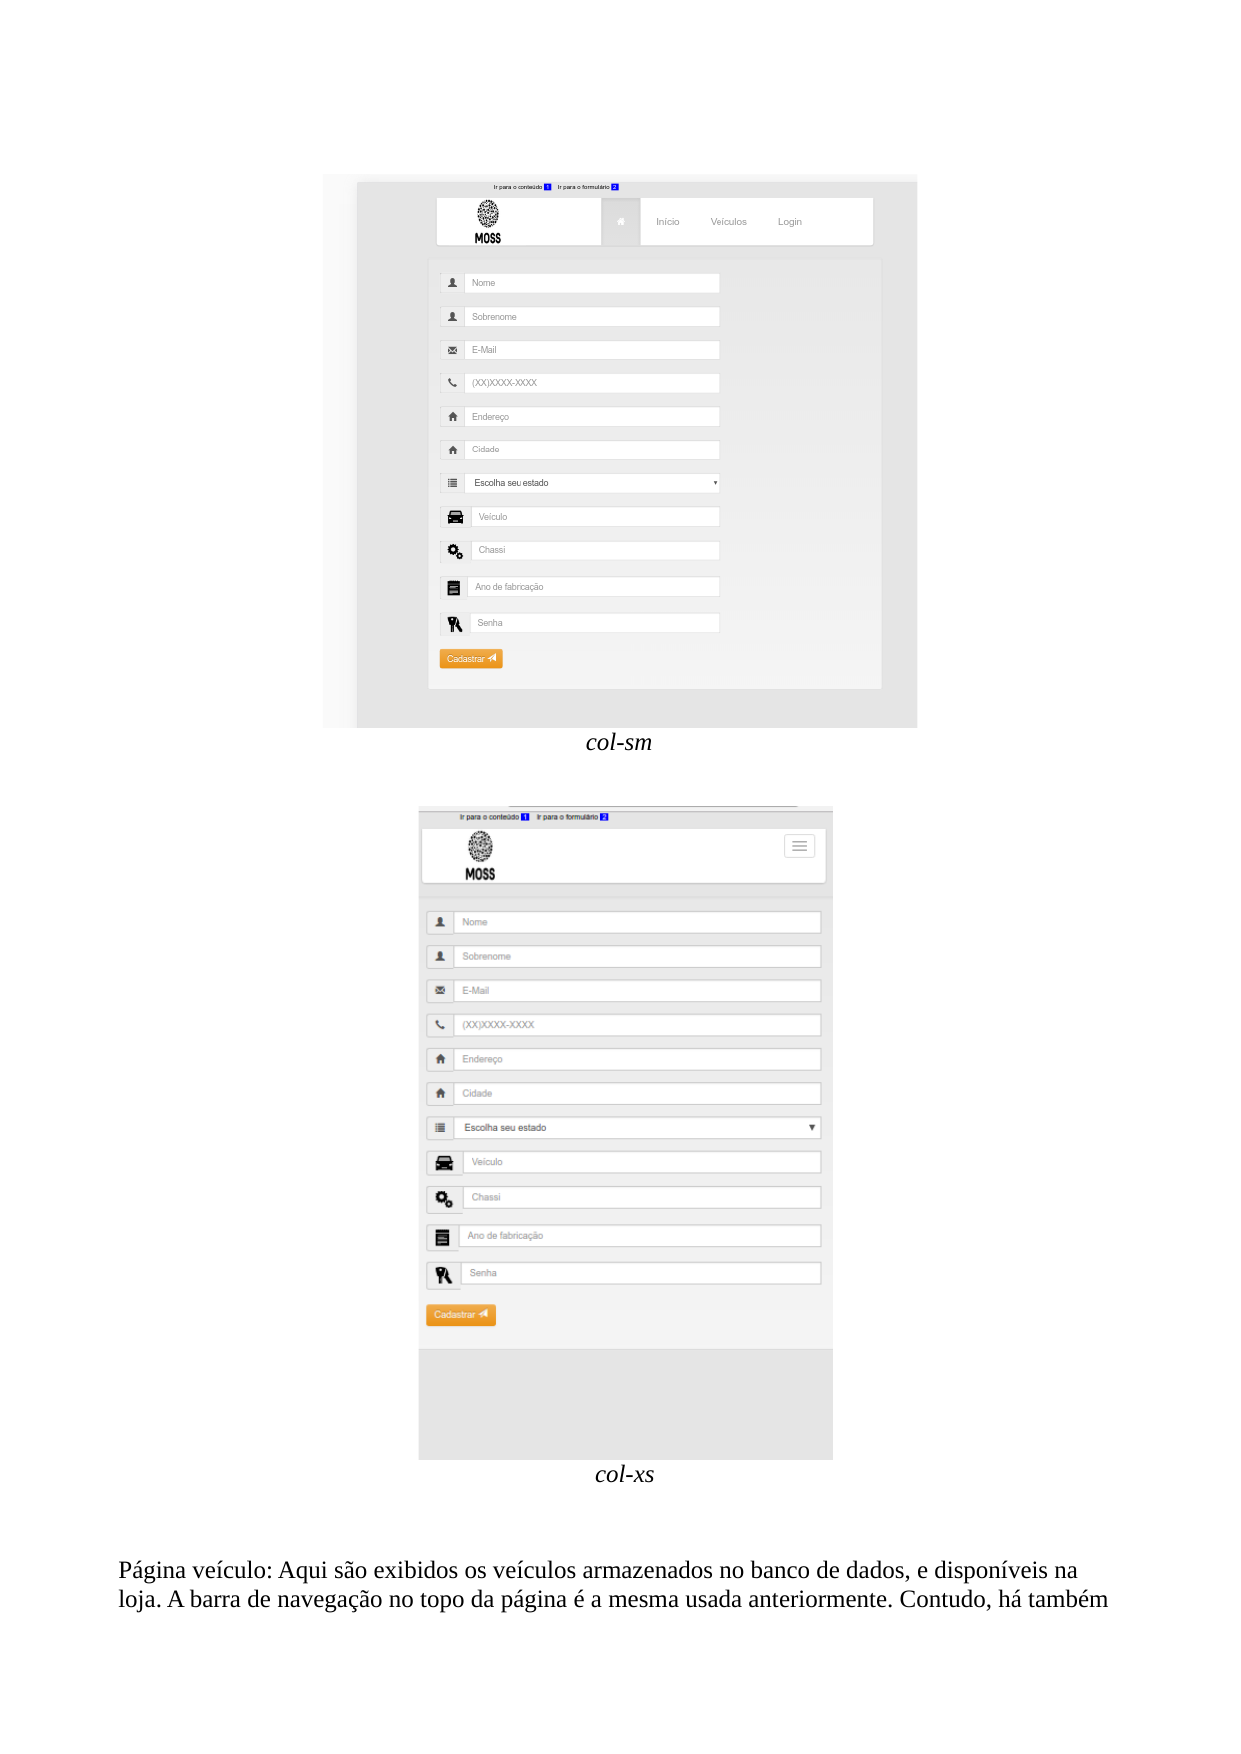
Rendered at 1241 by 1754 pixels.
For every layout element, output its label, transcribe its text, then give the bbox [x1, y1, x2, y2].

text col-sm [323, 728, 917, 756]
text col-xs [418, 1460, 833, 1488]
text Página veículo: Aqui são exibidos os veículos armazenados no banco de dados, e disponíveis na loja. A barra de navegação no topo da página é a mesma usada anteriormente. Contudo, há também [118, 1556, 1122, 1613]
picture [418, 806, 833, 1460]
picture [322, 174, 918, 728]
